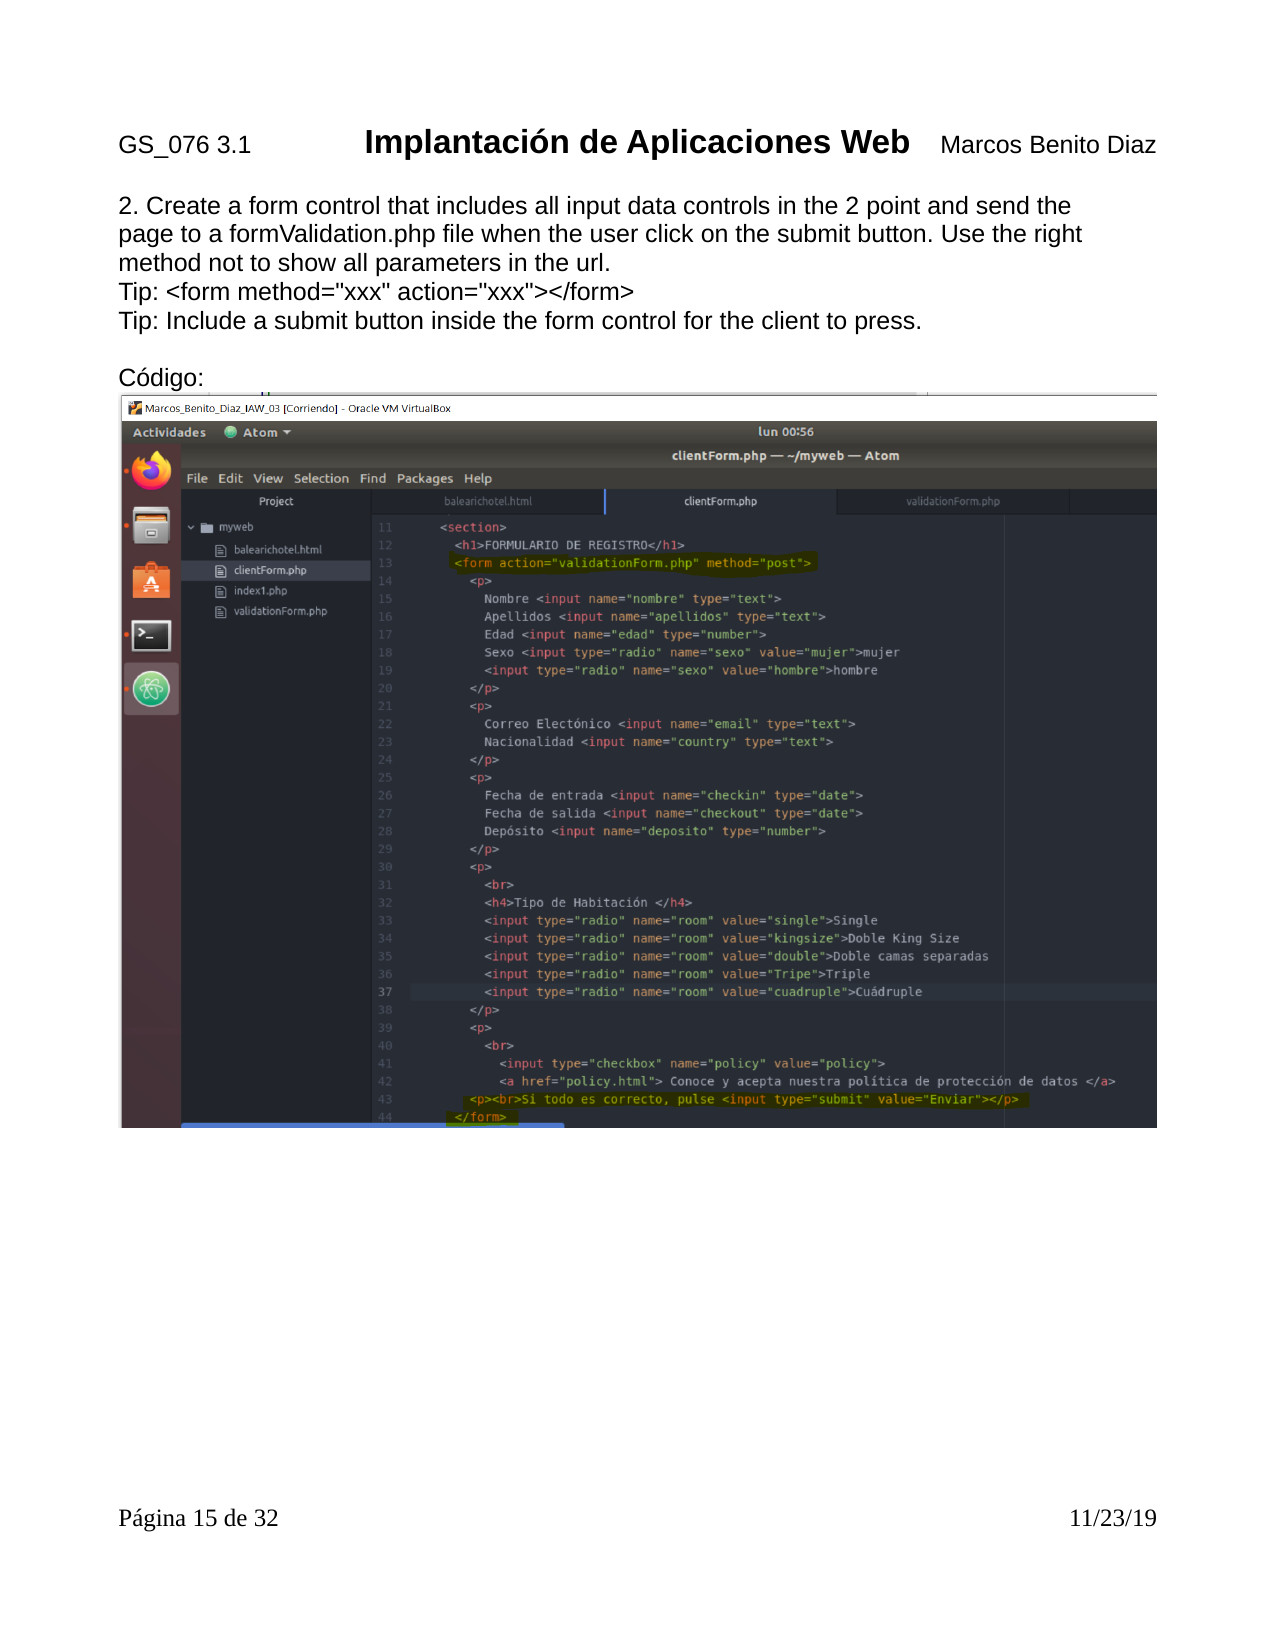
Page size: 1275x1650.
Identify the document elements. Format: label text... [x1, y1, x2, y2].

text Tip: Include a submit button inside the form control for the client to press. [118, 306, 1157, 334]
text Código: [118, 363, 1157, 392]
text page to a formValidation.php file when the user click on the submit button. Use the right [118, 219, 1157, 248]
text 2. Create a form control that includes all input data controls in the 2 point and send the [118, 191, 1157, 219]
picture [118, 392, 1157, 1128]
text method not to show all parameters in the url. [118, 248, 1157, 277]
text Tip: <form method="xxx" action="xxx"></form> [118, 277, 1157, 306]
